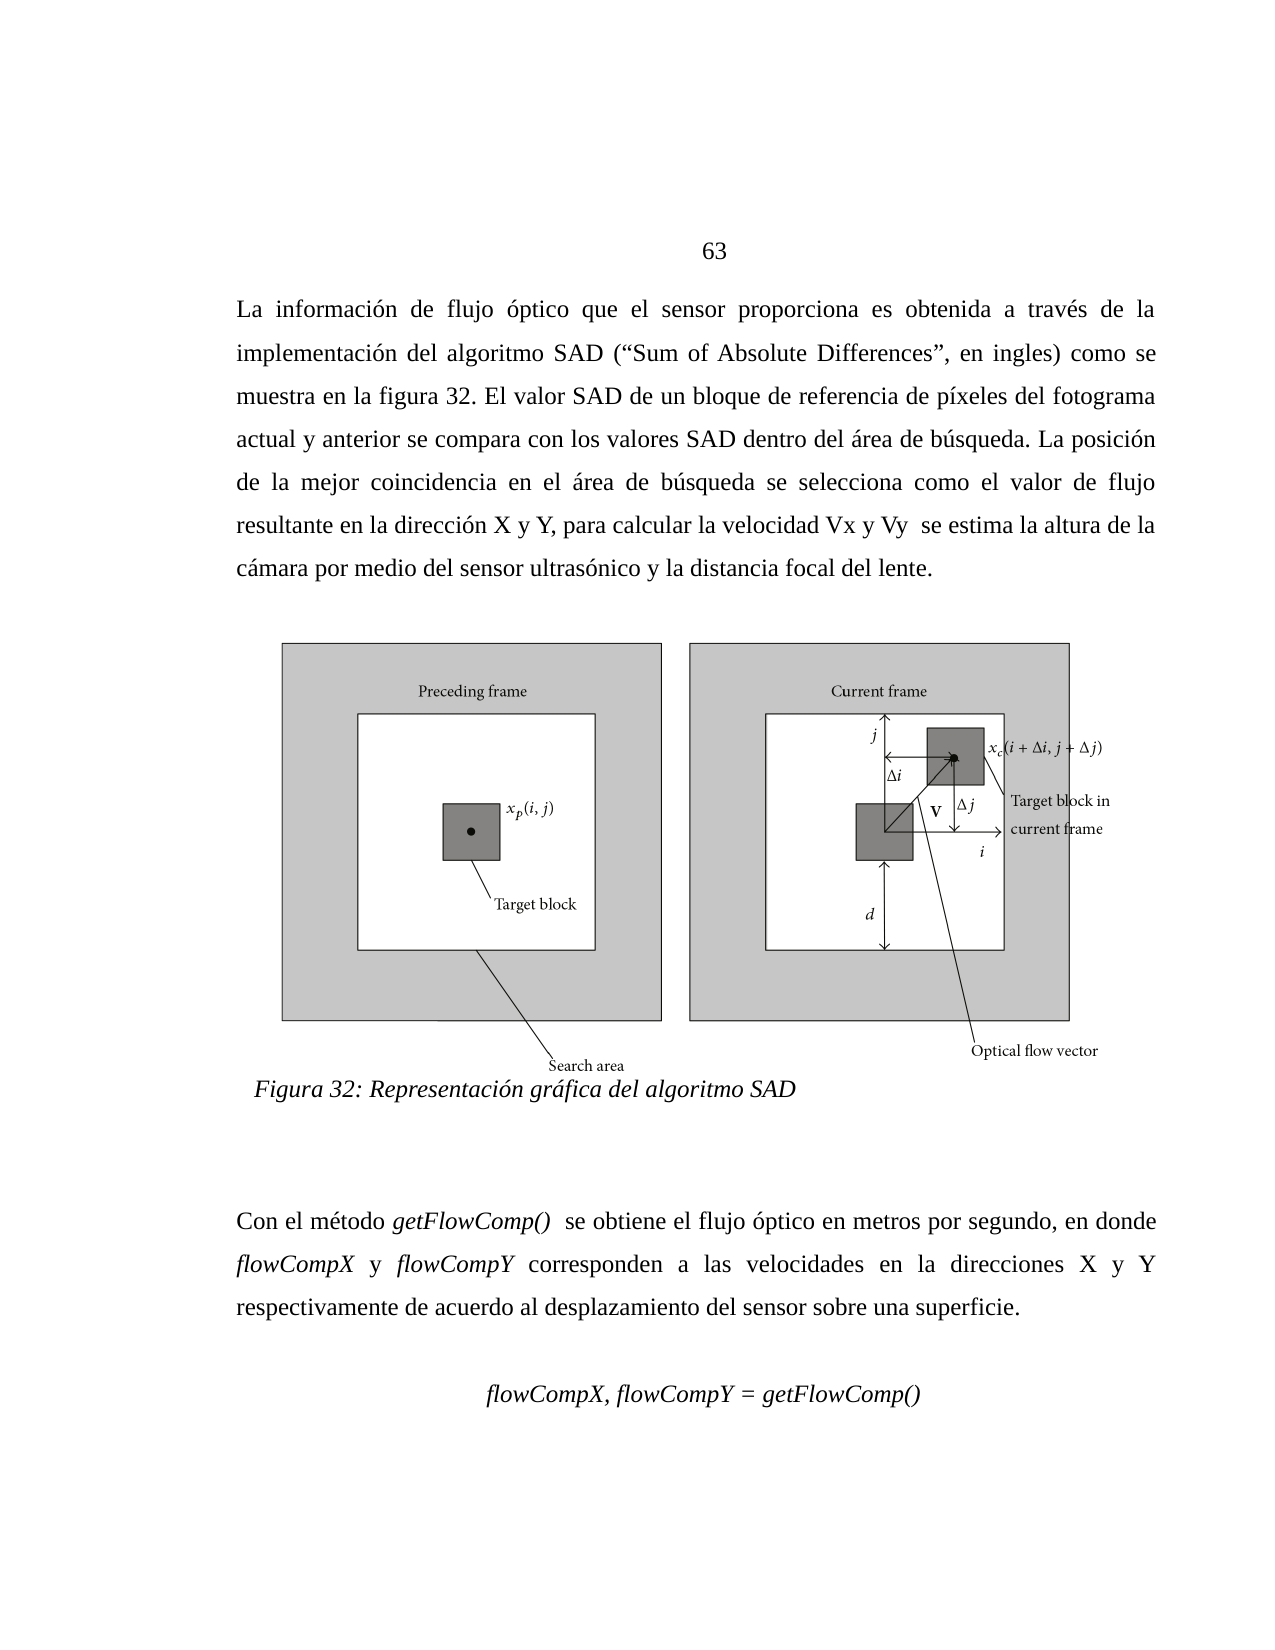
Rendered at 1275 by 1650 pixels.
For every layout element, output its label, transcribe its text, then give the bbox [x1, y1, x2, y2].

text Figura 32: Representación gráfica del algoritmo SAD [254, 1075, 1139, 1103]
picture [253, 629, 1140, 1075]
text La información de flujo óptico que el sensor proporciona es obtenida a través de la implementación del algoritmo SAD (“Sum of Absolute Differences”, en ingles) como se muestra en la figura 32. El valor SAD de un bloque de referencia de píxeles del fotograma actual y anterior se compara con los valores SAD dentro del área de búsqueda. La posición de la mejor coincidencia en el área de búsqueda se selecciona como el valor de flujo resultante en la dirección X y Y, para calcular la velocidad Vx y Vy se estima la altura de la cámara por medio del sensor ultrasónico y la distancia focal del lente. [236, 294, 1157, 582]
text Con el método getFlowComp() se obtiene el flujo óptico en metros por segundo, en donde flowCompX y flowCompY corresponden a las velocidades en la direcciones X y Y respectivamente de acuerdo al desplazamiento del sensor sobre una superficie. [236, 1206, 1157, 1321]
